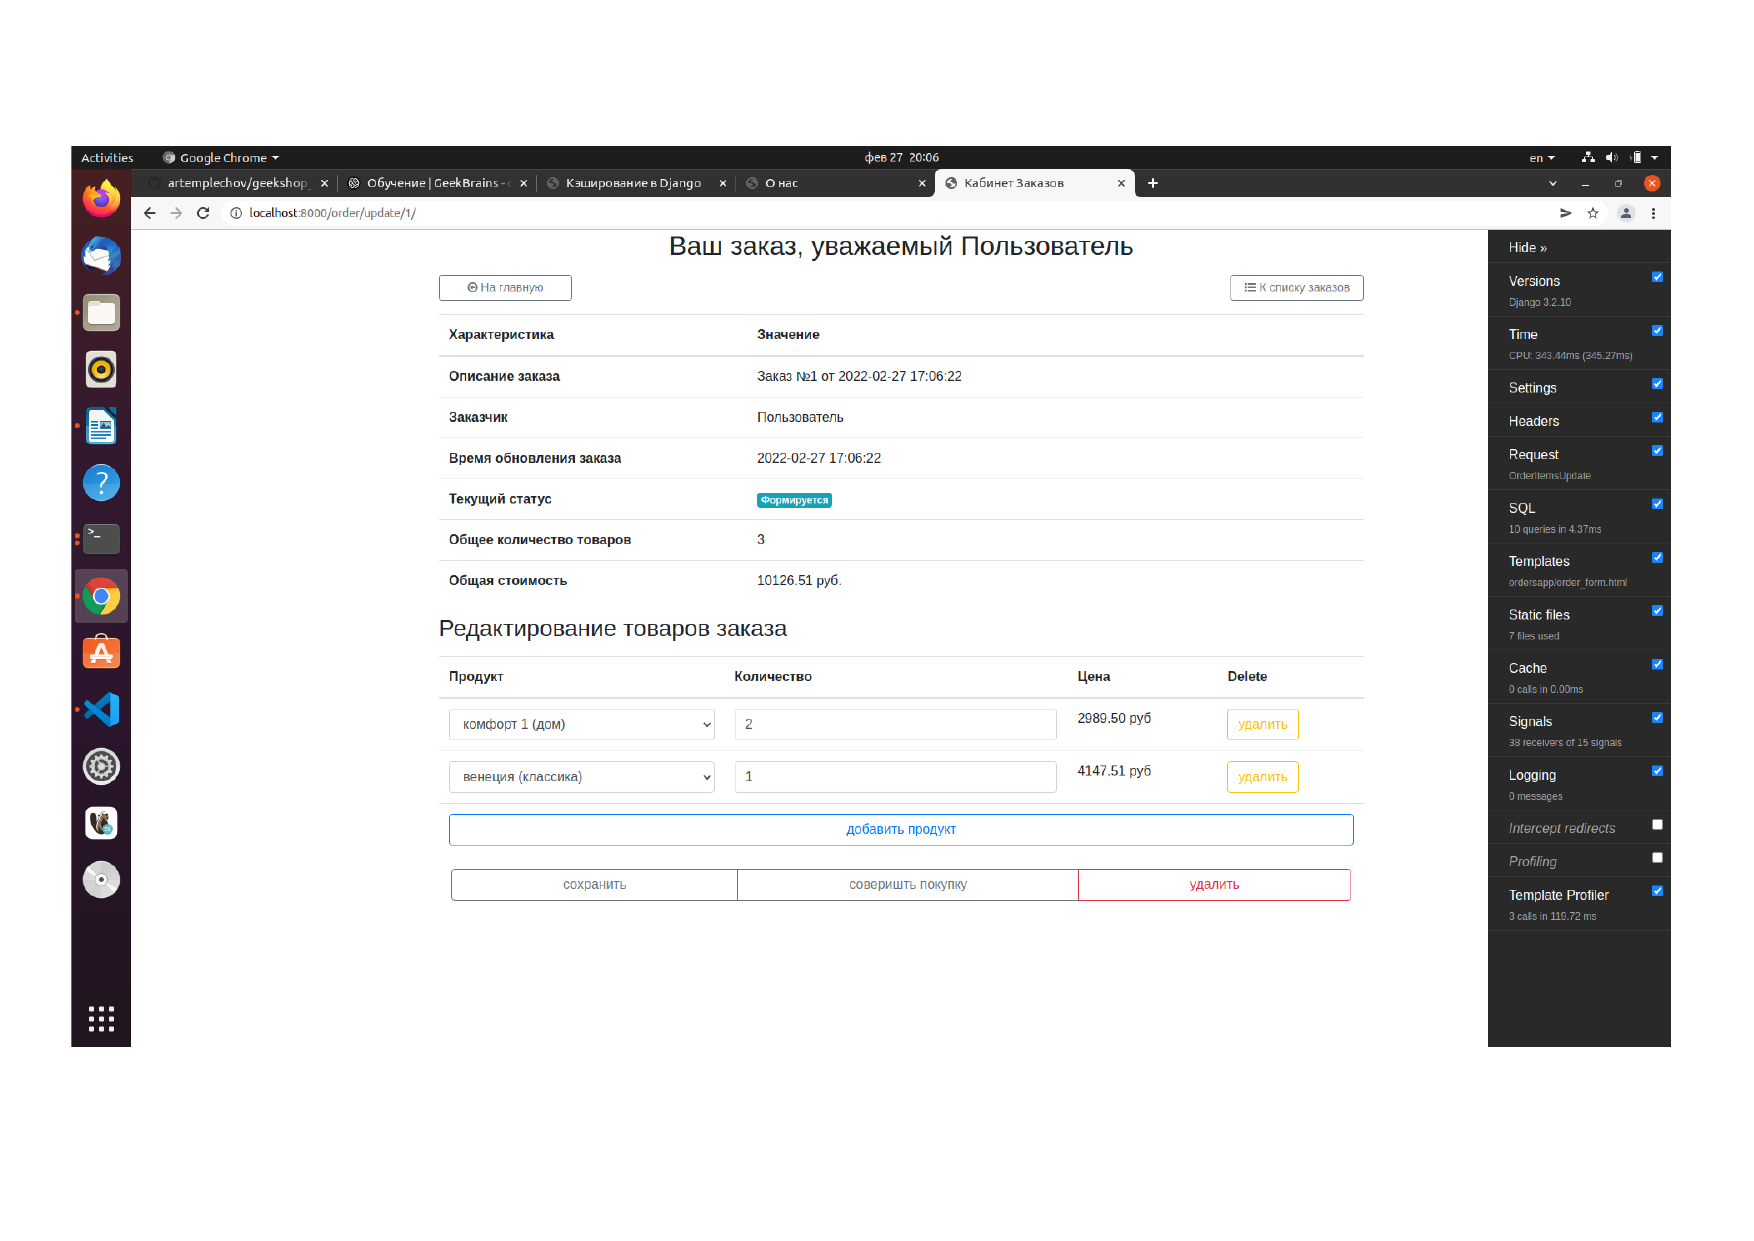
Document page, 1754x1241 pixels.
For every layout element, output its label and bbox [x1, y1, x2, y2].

picture [71, 146, 1671, 1047]
